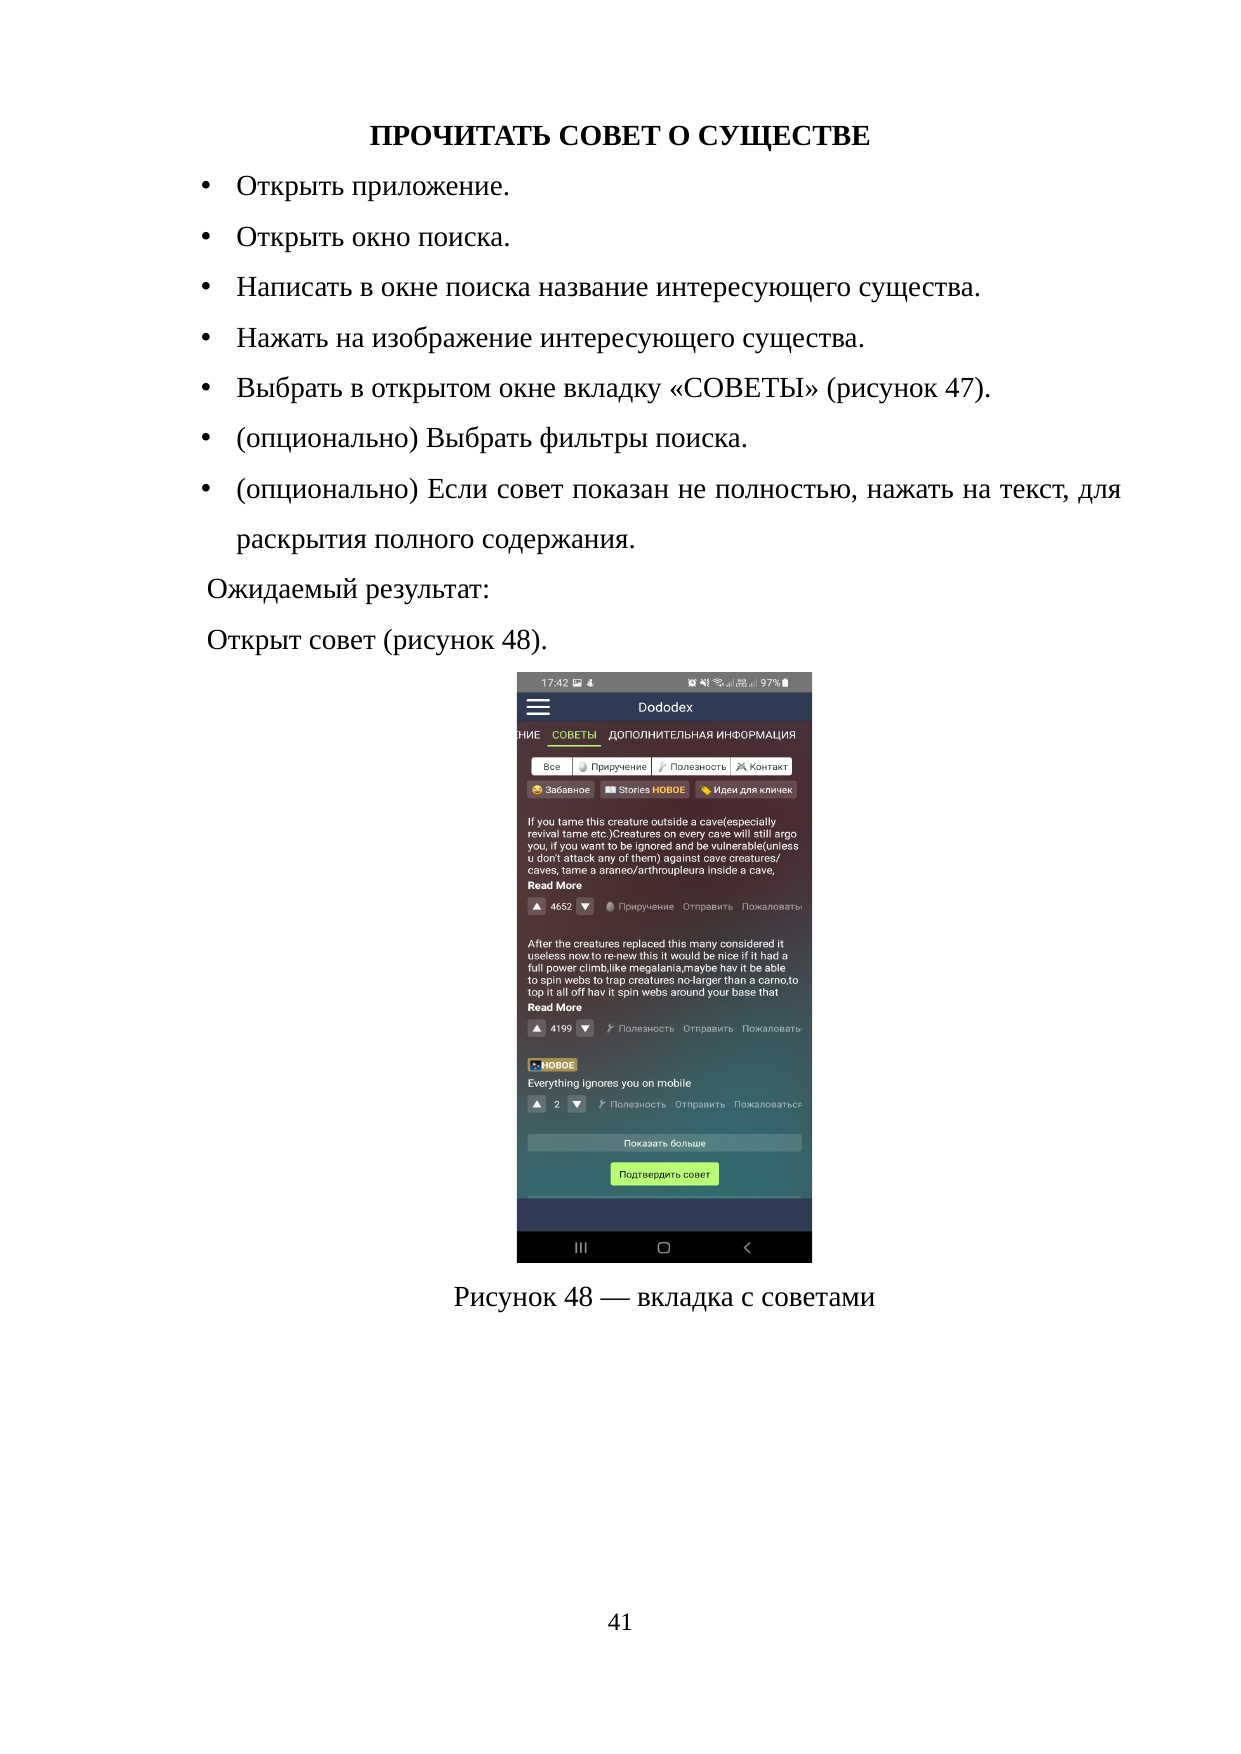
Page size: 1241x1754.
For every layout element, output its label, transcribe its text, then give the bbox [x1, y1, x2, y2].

list Выбрать в открытом окне вкладку «СОВЕТЫ» (рисунок 47). [201, 370, 1122, 404]
list ПРОЧИТАТЬ СОВЕТ О СУЩЕСТВЕ [118, 118, 1122, 152]
list Рисунок 48 — вкладка с советами [118, 1279, 1122, 1313]
list Открыть окно поиска. [201, 219, 1122, 252]
list Открыт совет (рисунок 48). [118, 622, 1122, 656]
list (опционально) Выбрать фильтры поиска. [201, 421, 1122, 454]
list Ожидаемый результат: [118, 572, 1122, 605]
list (опционально) Если совет показан не полностью, нажать на текст, для раскрытия полного содержания. [201, 471, 1122, 555]
list Открыть приложение. [201, 168, 1122, 202]
list Написать в окне поиска название интересующего существа. [201, 269, 1122, 303]
list Нажать на изображение интересующего существа. [201, 320, 1122, 353]
picture [516, 672, 813, 1263]
